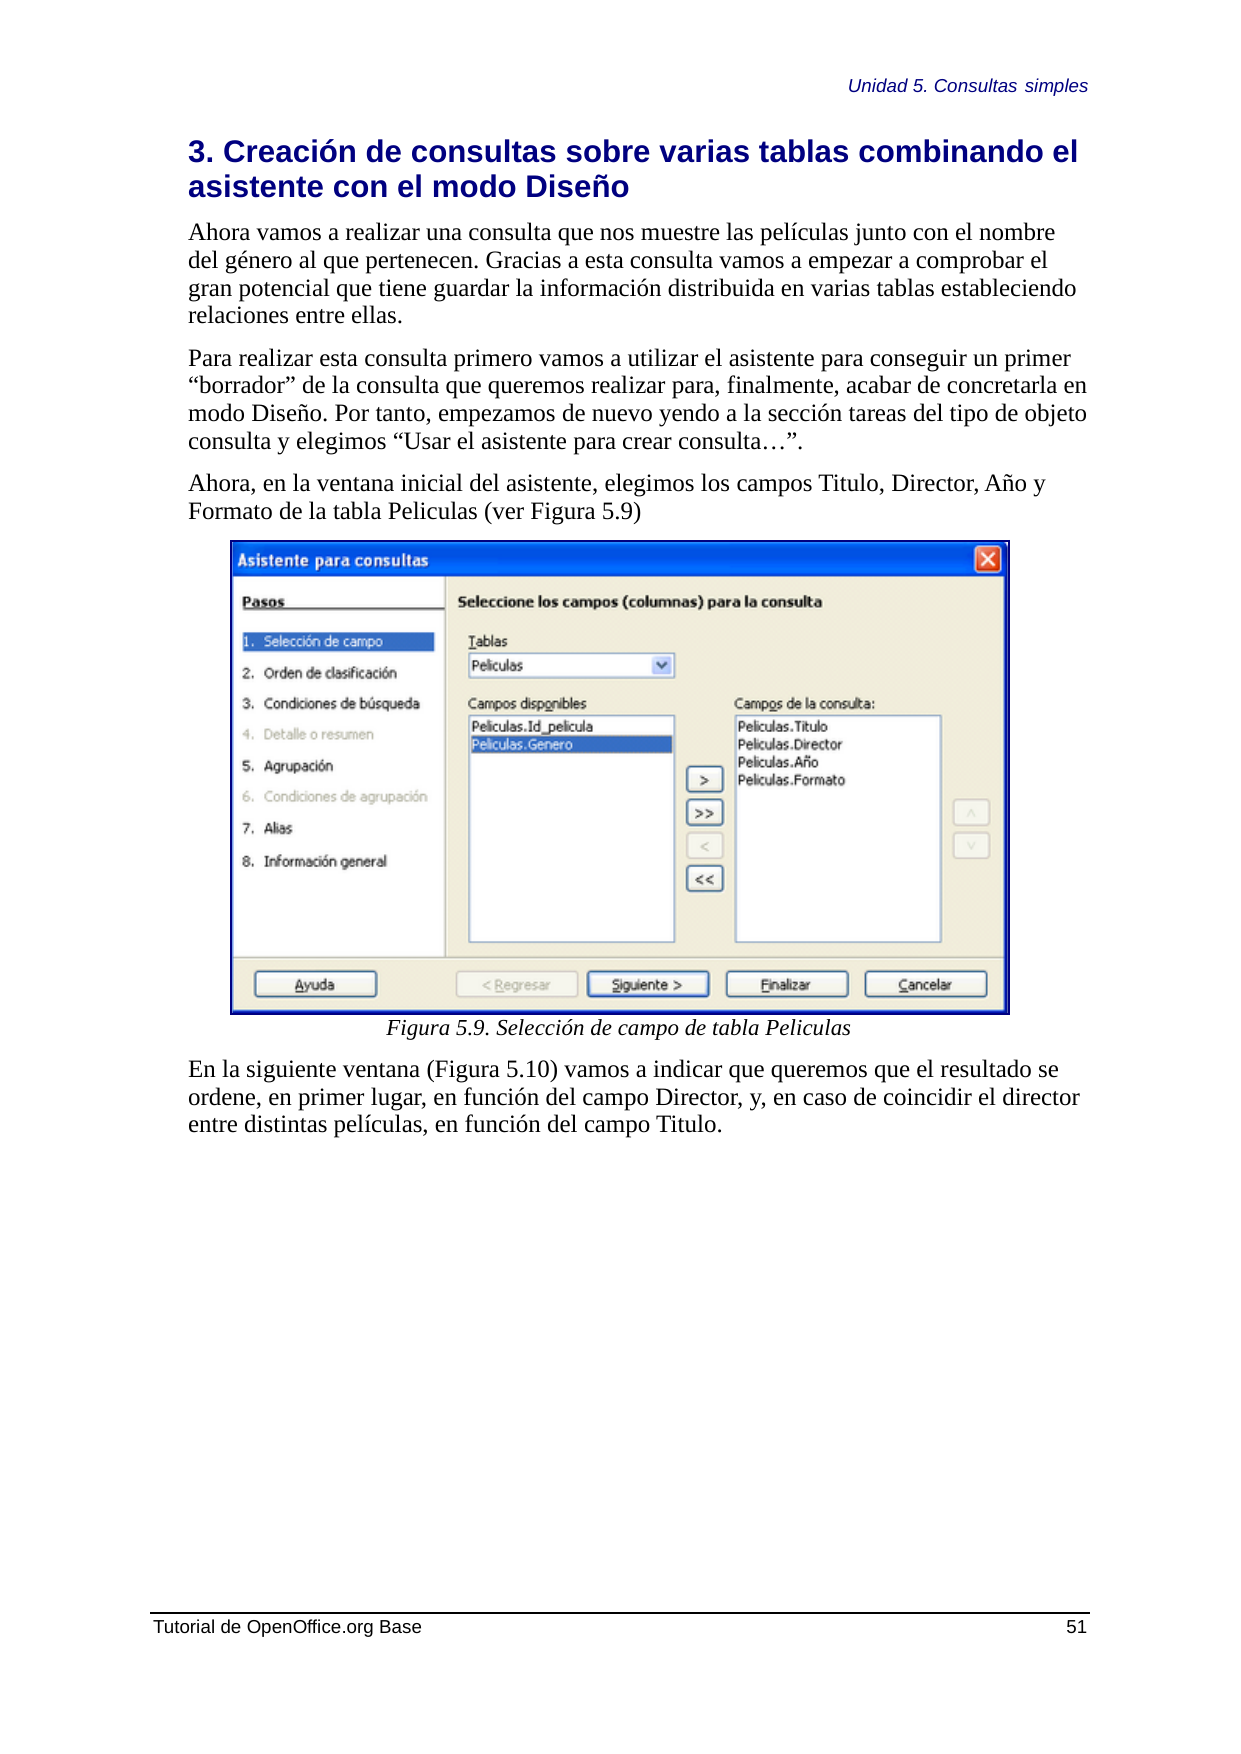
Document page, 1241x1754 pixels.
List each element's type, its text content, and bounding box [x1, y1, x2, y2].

text Ahora vamos a realizar una consulta que nos muestre las películas junto con el nombre del género al que pertenecen. Gracias a esta consulta vamos a empezar a comprobar el gran potencial que tiene guardar la información distribuida en varias tablas estableciendo relaciones entre ellas. [188, 218, 1090, 329]
subtitle Creación de consultas sobre varias tablas combinando el asistente con el modo Diseño [188, 134, 1090, 203]
text Para realizar esta consulta primero vamos a utilizar el asistente para conseguir un primer “borrador” de la consulta que queremos realizar para, finalmente, acabar de concretarla en modo Diseño. Por tanto, empezamos de nuevo yendo a la sección tareas del tipo de objeto consulta y elegimos “Usar el asistente para crear consulta…”. [188, 344, 1090, 455]
text Ahora, en la ventana inicial del asistente, elegimos los campos Titulo, Director, Año y Formato de la tabla Peliculas (ver Figura 5.9) [188, 469, 1090, 525]
text Figura 5.9. Selección de campo de tabla Peliculas [150, 540, 1090, 1040]
text En la siguiente ventana (Figura 5.10) vamos a indicar que queremos que el resultado se ordene, en primer lugar, en función del campo Director, y, en caso de coincidir el director entre distintas películas, en función del campo Titulo. [188, 1055, 1090, 1138]
picture [232, 542, 1008, 1013]
